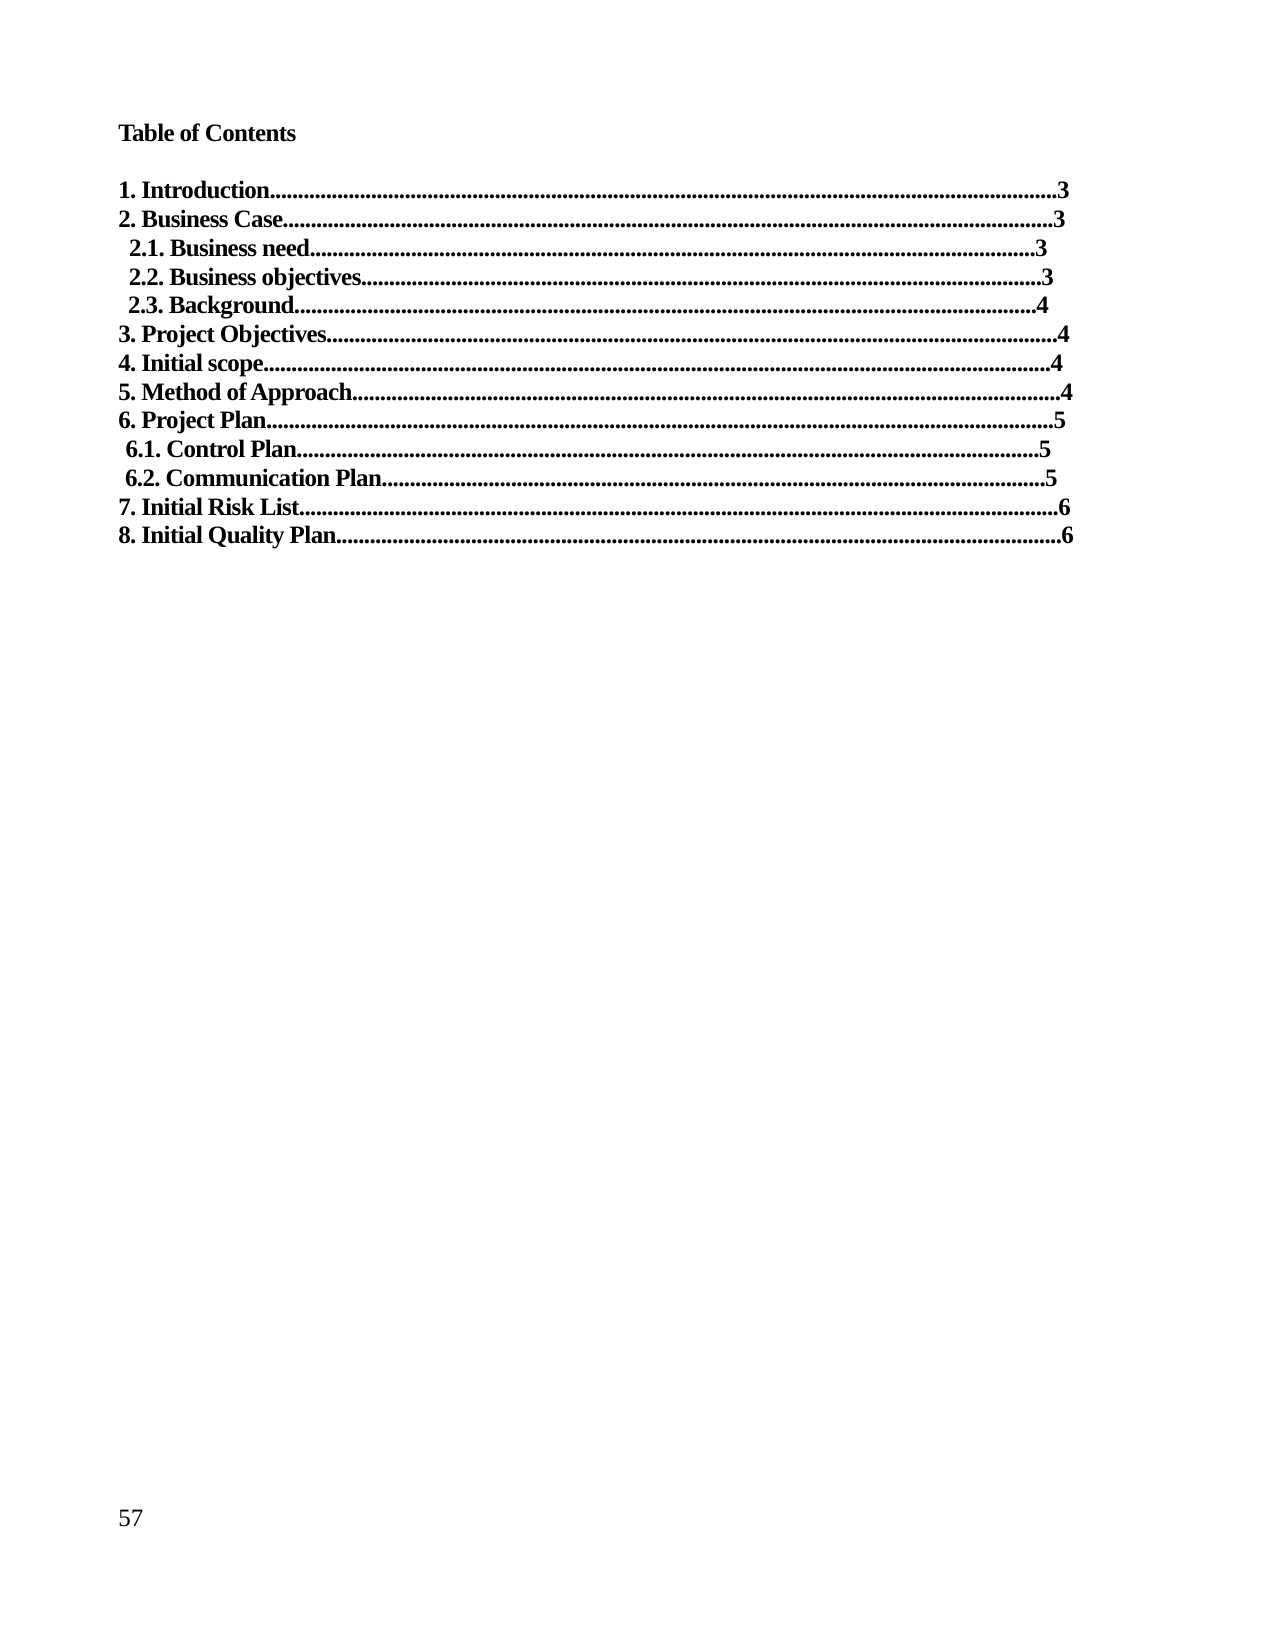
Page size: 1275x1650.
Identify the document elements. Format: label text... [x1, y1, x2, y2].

text 1. Introduction............................................................................................................................................3 [118, 176, 1157, 204]
text Table of Contents [118, 118, 1157, 147]
text 3. Project Objectives..................................................................................................................................4 [118, 319, 1157, 348]
text 2. Business Case.........................................................................................................................................3 [118, 204, 1157, 233]
text 2.2. Business objectives.........................................................................................................................3 [118, 262, 1157, 291]
text 2.1. Business need.................................................................................................................................3 [118, 233, 1157, 262]
text 7. Initial Risk List.......................................................................................................................................6 [118, 492, 1157, 521]
text 6.1. Control Plan....................................................................................................................................5 [118, 434, 1157, 463]
text 8. Initial Quality Plan.................................................................................................................................6 [118, 521, 1157, 549]
text 6. Project Plan............................................................................................................................................5 [118, 406, 1157, 434]
text 2.3. Background....................................................................................................................................4 [118, 291, 1157, 319]
text 6.2. Communication Plan......................................................................................................................5 [118, 463, 1157, 492]
text 5. Method of Approach..............................................................................................................................4 [118, 377, 1157, 406]
text 4. Initial scope............................................................................................................................................4 [118, 348, 1157, 377]
